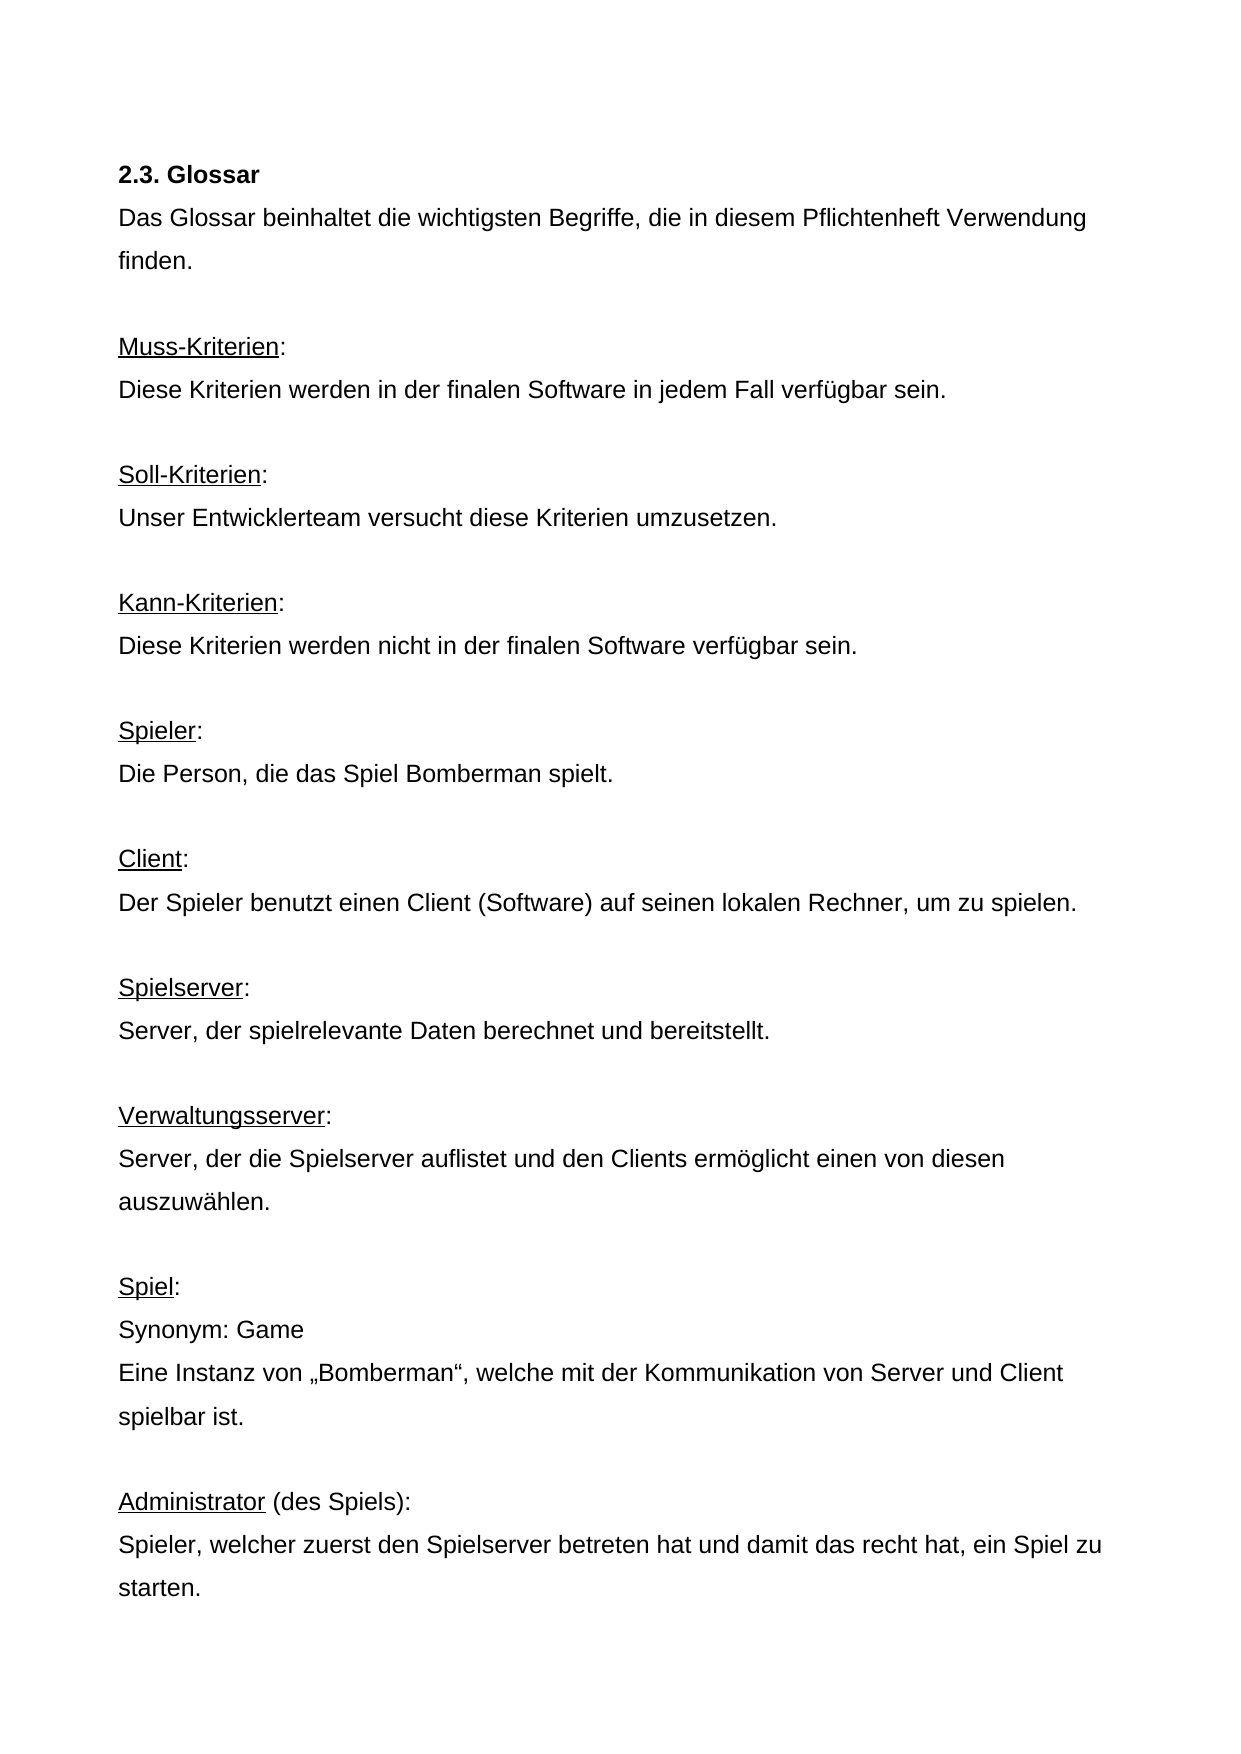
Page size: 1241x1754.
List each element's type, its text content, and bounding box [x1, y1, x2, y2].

text Kann-Kriterien: Diese Kriterien werden nicht in der finalen Software verfügbar sein. [118, 588, 1122, 660]
text Spieler: [118, 716, 1122, 745]
text Die Person, die das Spiel Bomberman spielt. [118, 759, 1122, 788]
text Soll-Kriterien: [118, 460, 1122, 488]
text Spiel: [118, 1272, 1122, 1301]
text Synonym: Game [118, 1315, 1122, 1344]
text Verwaltungsserver: Server, der die Spielserver auflistet und den Clients ermöglicht einen von diesen auszuwählen. [118, 1101, 1122, 1216]
text Eine Instanz von „Bomberman“, welche mit der Kommunikation von Server und Client spielbar ist. [118, 1358, 1122, 1430]
text Das Glossar beinhaltet die wichtigsten Begriffe, die in diesem Pflichtenheft Verwendung finden. [118, 203, 1122, 275]
text Client: [118, 844, 1122, 873]
text Diese Kriterien werden in der finalen Software in jedem Fall verfügbar sein. [118, 374, 1122, 403]
text Muss-Kriterien: [118, 331, 1122, 360]
text Unser Entwicklerteam versucht diese Kriterien umzusetzen. [118, 503, 1122, 532]
text Spielserver: [118, 973, 1122, 1001]
text 2.3. Glossar [118, 160, 1122, 189]
text Administrator (des Spiels): Spieler, welcher zuerst den Spielserver betreten hat und damit das recht hat, ein Spiel zu starten. [118, 1487, 1122, 1602]
text Server, der spielrelevante Daten berechnet und bereitstellt. [118, 1016, 1122, 1044]
text Der Spieler benutzt einen Client (Software) auf seinen lokalen Rechner, um zu spielen. [118, 887, 1122, 916]
